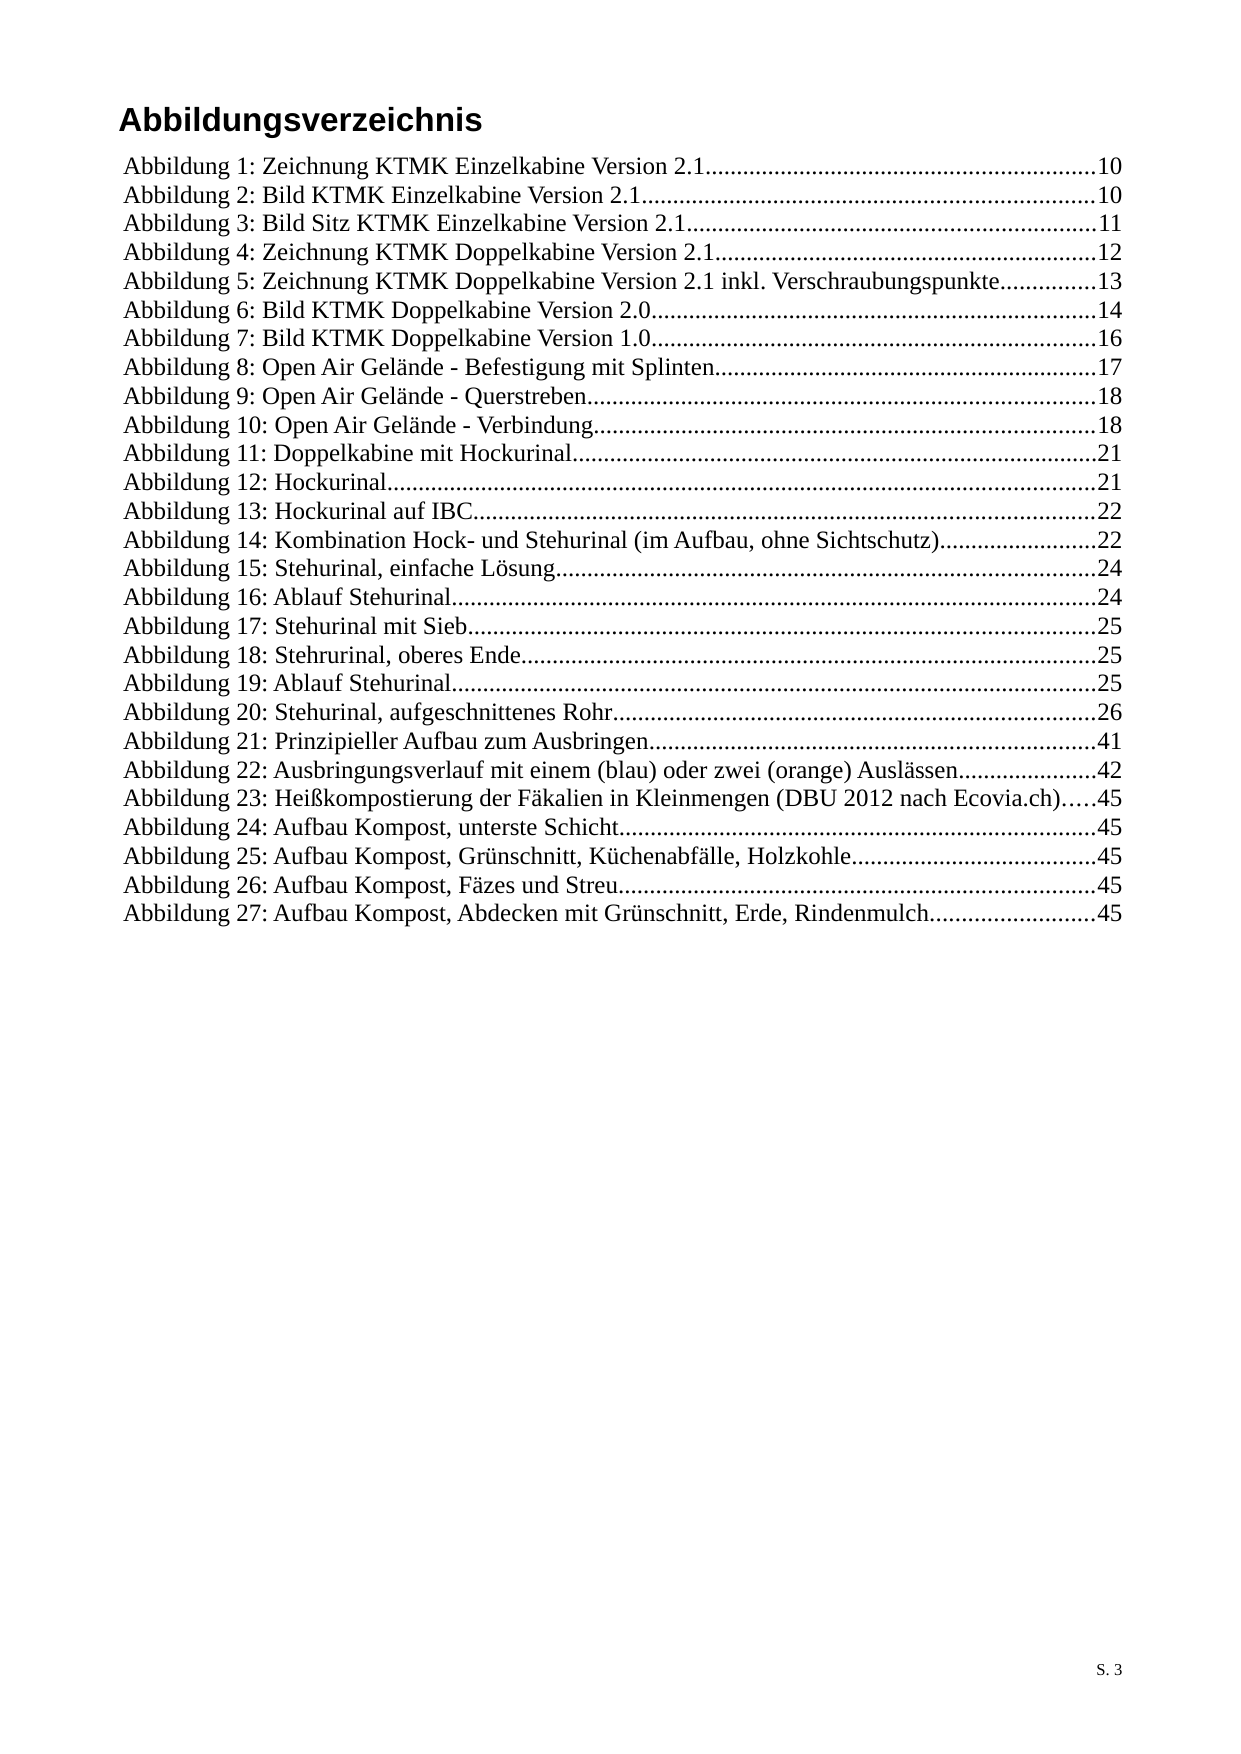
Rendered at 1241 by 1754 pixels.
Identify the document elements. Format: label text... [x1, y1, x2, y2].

text Abbildung 25: Aufbau Kompost, Grünschnitt, Küchenabfälle, Holzkohle 45 [118, 841, 1122, 870]
text Abbildung 24: Aufbau Kompost, unterste Schicht 45 [118, 812, 1122, 841]
text Abbildung 2: Bild KTMK Einzelkabine Version 2.1 10 [118, 180, 1122, 208]
text Abbildung 9: Open Air Gelände - Querstreben 18 [118, 381, 1122, 410]
text Abbildung 15: Stehurinal, einfache Lösung 24 [118, 553, 1122, 582]
text Abbildung 17: Stehurinal mit Sieb 25 [118, 611, 1122, 640]
text Abbildung 26: Aufbau Kompost, Fäzes und Streu 45 [118, 870, 1122, 898]
text Abbildung 10: Open Air Gelände - Verbindung 18 [118, 410, 1122, 438]
subtitle Abbildungsverzeichnis [118, 100, 1122, 138]
text Abbildung 21: Prinzipieller Aufbau zum Ausbringen 41 [118, 726, 1122, 755]
text Abbildung 27: Aufbau Kompost, Abdecken mit Grünschnitt, Erde, Rindenmulch 45 [118, 898, 1122, 927]
text Abbildung 22: Ausbringungsverlauf mit einem (blau) oder zwei (orange) Auslässen 42 [118, 755, 1122, 783]
text Abbildung 7: Bild KTMK Doppelkabine Version 1.0 16 [118, 323, 1122, 352]
text Abbildung 20: Stehurinal, aufgeschnittenes Rohr 26 [118, 697, 1122, 726]
text Abbildung 13: Hockurinal auf IBC 22 [118, 496, 1122, 525]
text Abbildung 5: Zeichnung KTMK Doppelkabine Version 2.1 inkl. Verschraubungspunkte 13 [118, 266, 1122, 295]
text Abbildung 11: Doppelkabine mit Hockurinal 21 [118, 438, 1122, 467]
text Abbildung 6: Bild KTMK Doppelkabine Version 2.0 14 [118, 295, 1122, 323]
text Abbildung 16: Ablauf Stehurinal 24 [118, 582, 1122, 611]
text Abbildung 4: Zeichnung KTMK Doppelkabine Version 2.1 12 [118, 237, 1122, 266]
text Abbildung 18: Stehrurinal, oberes Ende 25 [118, 640, 1122, 668]
text Abbildung 3: Bild Sitz KTMK Einzelkabine Version 2.1 11 [118, 208, 1122, 237]
text Abbildung 12: Hockurinal 21 [118, 467, 1122, 496]
text Abbildung 23: Heißkompostierung der Fäkalien in Kleinmengen (DBU 2012 nach Ecovia.ch) 45 [118, 783, 1122, 812]
text Abbildung 8: Open Air Gelände - Befestigung mit Splinten 17 [118, 352, 1122, 381]
text Abbildung 1: Zeichnung KTMK Einzelkabine Version 2.1 10 [118, 151, 1122, 180]
text Abbildung 19: Ablauf Stehurinal 25 [118, 668, 1122, 697]
text Abbildung 14: Kombination Hock- und Stehurinal (im Aufbau, ohne Sichtschutz) 22 [118, 525, 1122, 553]
